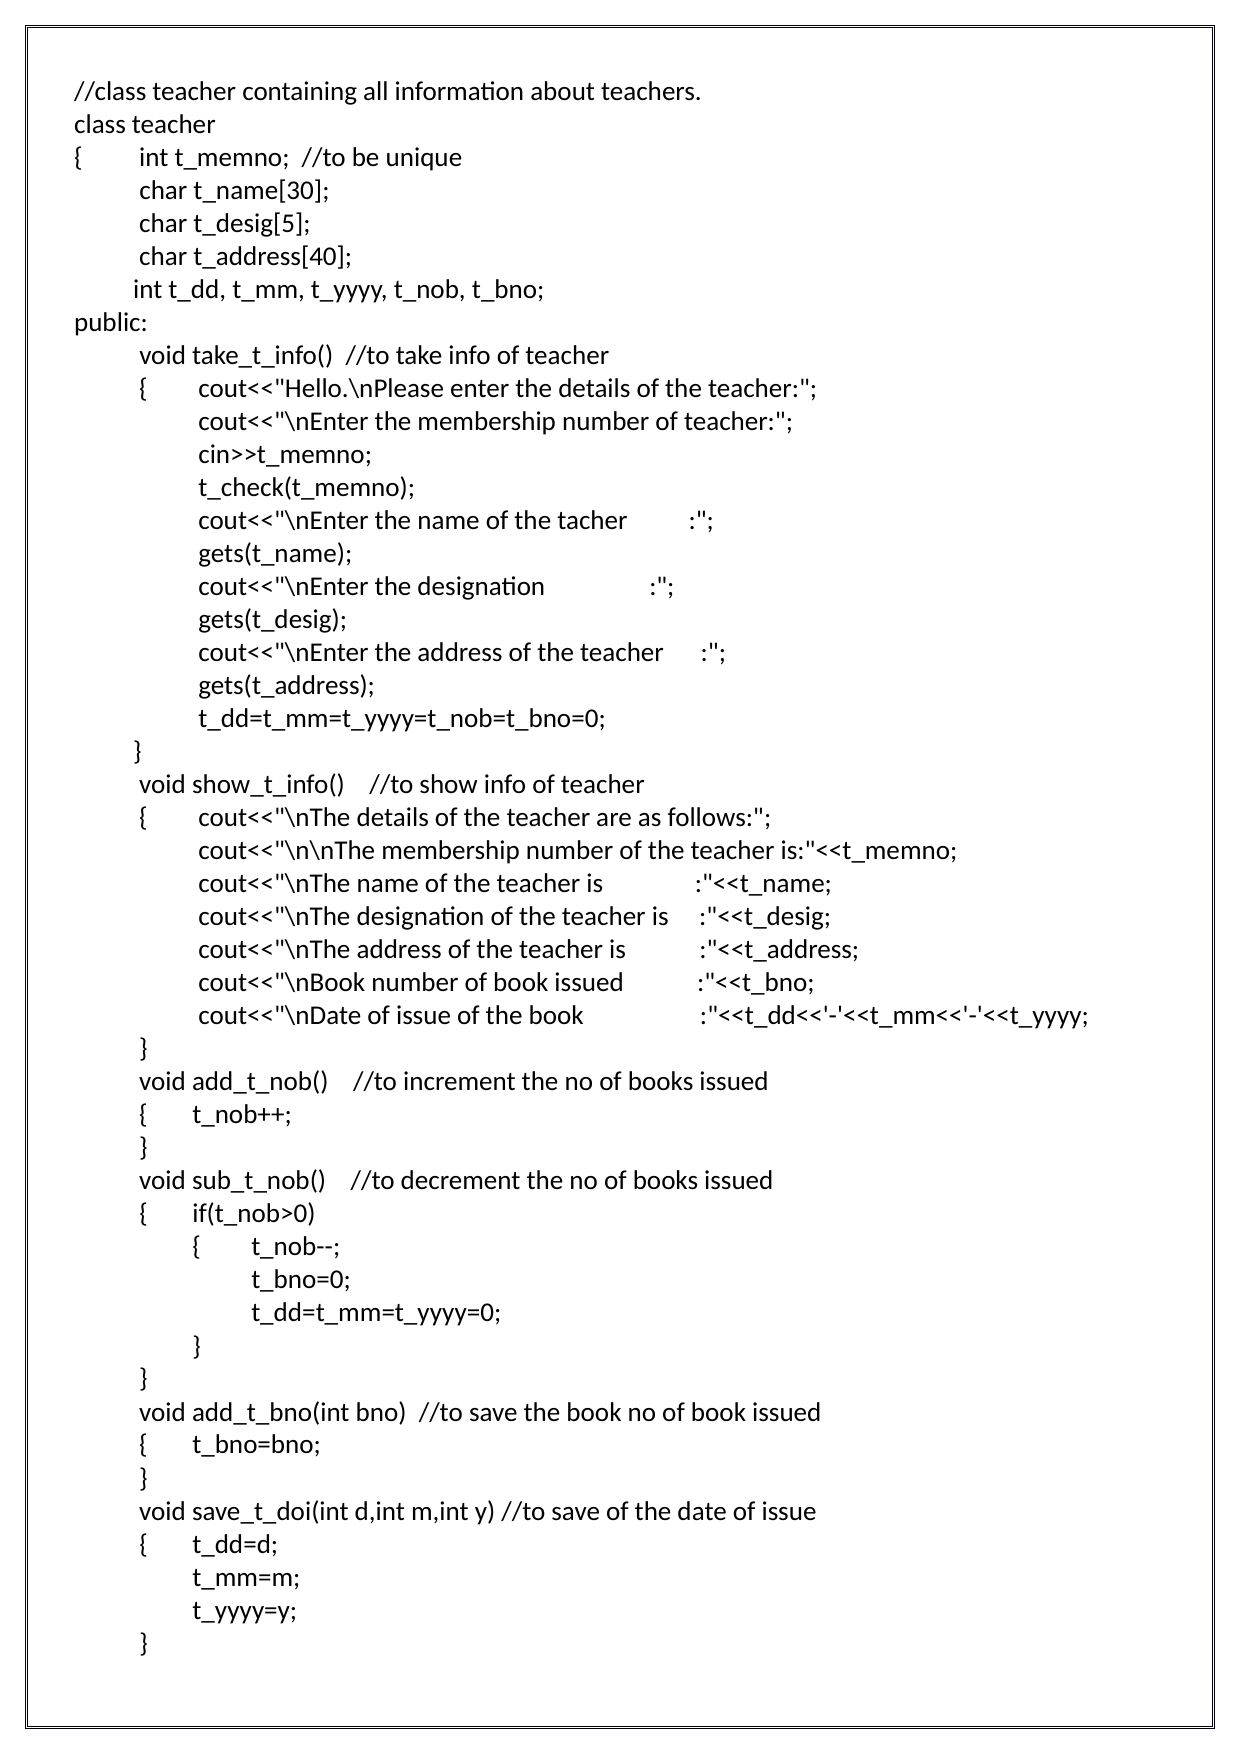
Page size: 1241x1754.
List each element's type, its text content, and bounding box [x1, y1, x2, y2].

text } [74, 1461, 1181, 1494]
text class teacher [74, 107, 1181, 140]
text cout<<"\nEnter the address of the teacher :"; [74, 635, 1181, 668]
text { if(t_nob>0) [74, 1197, 1181, 1229]
text { cout<<"Hello.\nPlease enter the details of the teacher:"; [74, 371, 1181, 404]
text t_mm=m; [74, 1560, 1181, 1593]
text char t_address[40]; [74, 239, 1181, 272]
text void add_t_bno(int bno) //to save the book no of book issued [74, 1395, 1181, 1428]
text { t_bno=bno; [74, 1428, 1181, 1461]
text } [74, 1031, 1181, 1064]
text } [74, 1362, 1181, 1395]
text { t_dd=d; [74, 1527, 1181, 1560]
text void take_t_info() //to take info of teacher [74, 338, 1181, 371]
text } [74, 1329, 1181, 1362]
text { int t_memno; //to be unique [74, 140, 1181, 173]
text } [74, 734, 1181, 767]
text int t_dd, t_mm, t_yyyy, t_nob, t_bno; [74, 272, 1181, 305]
text gets(t_desig); [74, 602, 1181, 635]
text gets(t_address); [74, 668, 1181, 701]
text void show_t_info() //to show info of teacher [74, 767, 1181, 800]
text gets(t_name); [74, 536, 1181, 569]
text //class teacher containing all information about teachers. [74, 74, 1181, 107]
text cout<<"\nEnter the membership number of teacher:"; [74, 404, 1181, 437]
text cin>>t_memno; [74, 437, 1181, 470]
text void sub_t_nob() //to decrement the no of books issued [74, 1163, 1181, 1197]
text t_yyyy=y; [74, 1593, 1181, 1626]
text cout<<"\nBook number of book issued :"<<t_bno; [74, 965, 1181, 998]
text cout<<"\n\nThe membership number of the teacher is:"<<t_memno; [74, 833, 1181, 866]
text cout<<"\nThe name of the teacher is :"<<t_name; [74, 866, 1181, 899]
text char t_desig[5]; [74, 206, 1181, 239]
text t_check(t_memno); [74, 470, 1181, 503]
text cout<<"\nEnter the designation :"; [74, 569, 1181, 602]
text { t_nob++; [74, 1097, 1181, 1131]
text void add_t_nob() //to increment the no of books issued [74, 1064, 1181, 1097]
text } [74, 1626, 1181, 1659]
text } [74, 1131, 1181, 1163]
text { t_nob--; [74, 1229, 1181, 1263]
text { cout<<"\nThe details of the teacher are as follows:"; [74, 800, 1181, 833]
text cout<<"\nThe address of the teacher is :"<<t_address; [74, 932, 1181, 965]
text public: [74, 305, 1181, 338]
text cout<<"\nThe designation of the teacher is :"<<t_desig; [74, 899, 1181, 932]
text t_dd=t_mm=t_yyyy=t_nob=t_bno=0; [74, 701, 1181, 734]
text cout<<"\nEnter the name of the tacher :"; [74, 503, 1181, 536]
text t_bno=0; [74, 1263, 1181, 1296]
text void save_t_doi(int d,int m,int y) //to save of the date of issue [74, 1494, 1181, 1527]
text char t_name[30]; [74, 173, 1181, 206]
text cout<<"\nDate of issue of the book :"<<t_dd<<'-'<<t_mm<<'-'<<t_yyyy; [74, 998, 1181, 1031]
text t_dd=t_mm=t_yyyy=0; [74, 1296, 1181, 1329]
